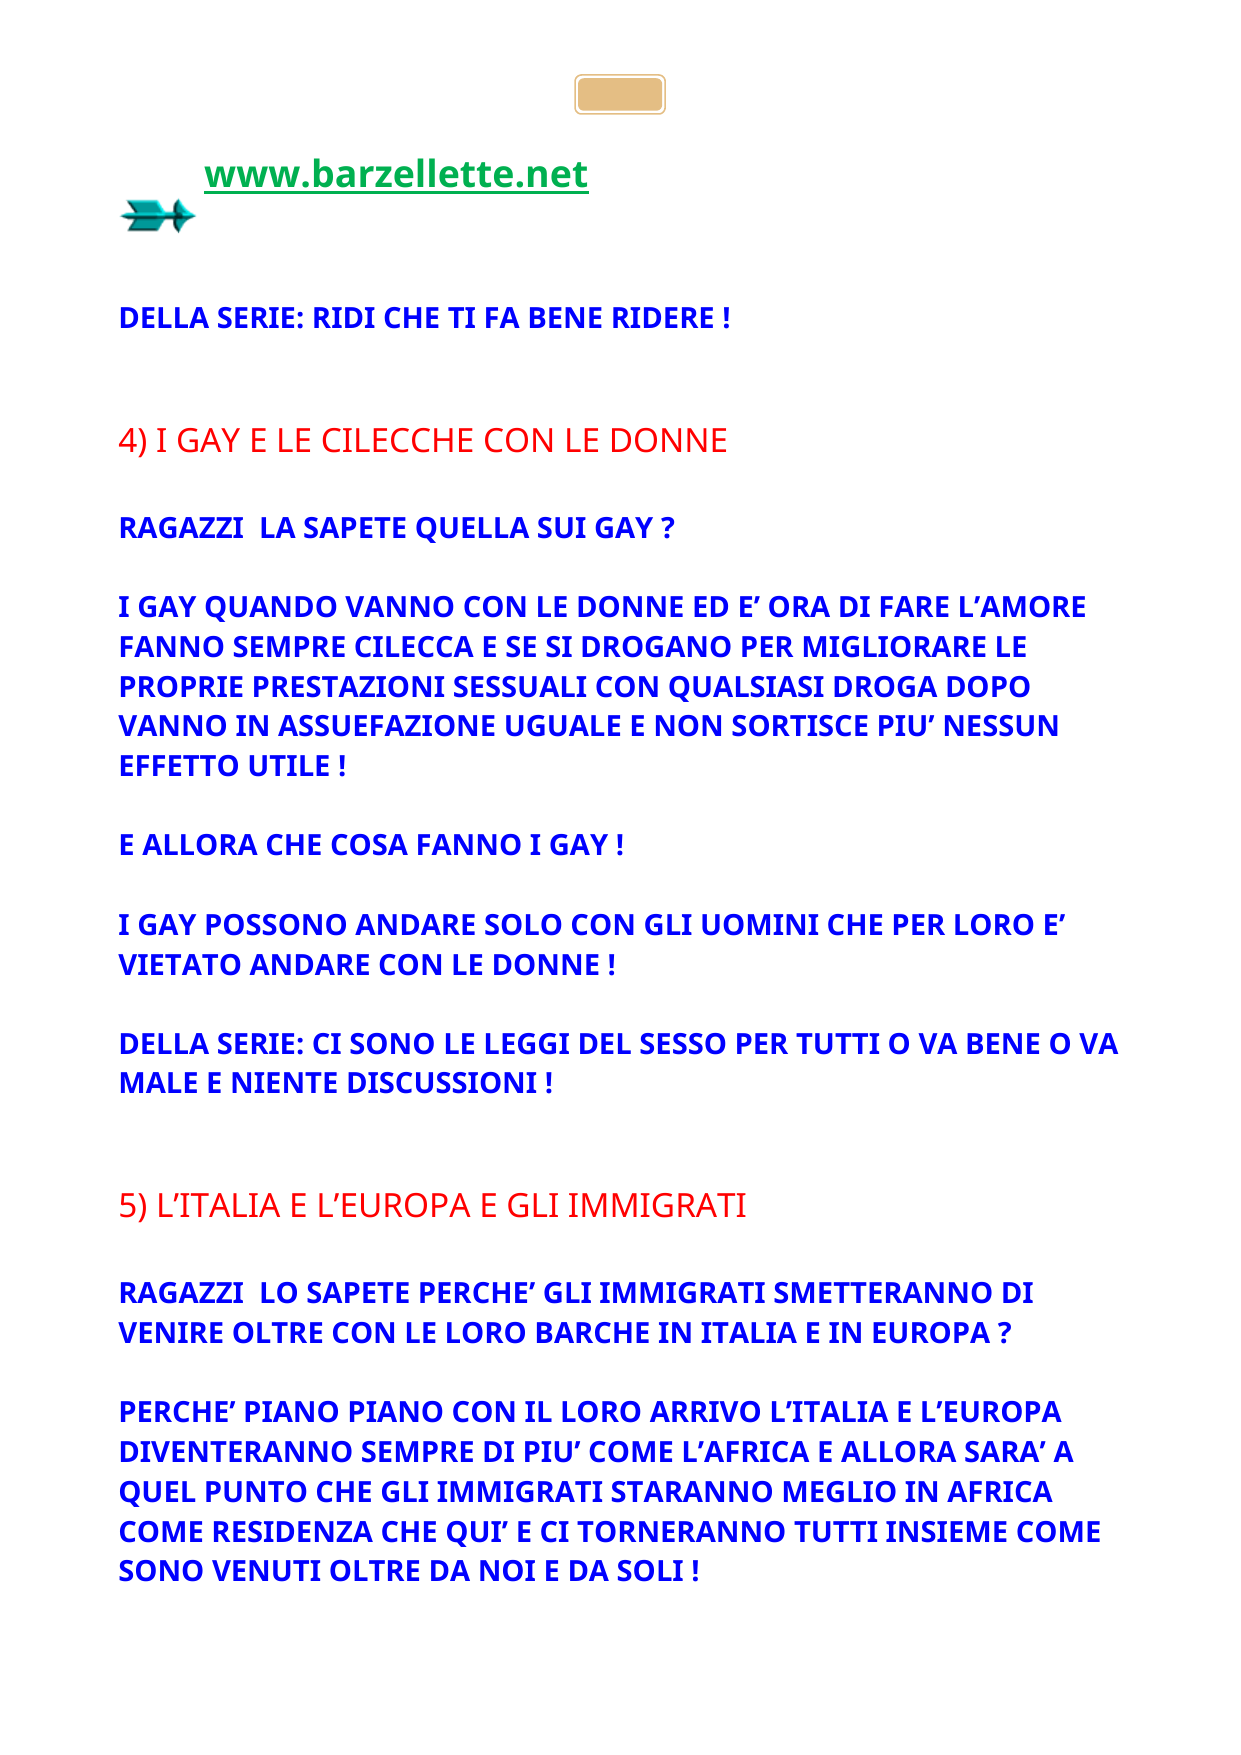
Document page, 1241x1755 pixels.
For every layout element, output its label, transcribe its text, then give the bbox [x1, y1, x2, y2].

text I GAY POSSONO ANDARE SOLO CON GLI UOMINI CHE PER LORO E’ VIETATO ANDARE CON LE DONNE ! [118, 904, 1122, 983]
text RAGAZZI LA SAPETE QUELLA SUI GAY ? [118, 507, 1122, 547]
text DELLA SERIE: CI SONO LE LEGGI DEL SESSO PER TUTTI O VA BENE O VA MALE E NIENTE DISCUSSIONI ! [118, 1023, 1122, 1102]
text www.barzellette.net [118, 148, 1122, 247]
text 5) L’ITALIA E L’EUROPA E GLI IMMIGRATI [118, 1182, 1122, 1227]
text I GAY QUANDO VANNO CON LE DONNE ED E’ ORA DI FARE L’AMORE FANNO SEMPRE CILECCA E SE SI DROGANO PER MIGLIORARE LE PROPRIE PRESTAZIONI SESSUALI CON QUALSIASI DROGA DOPO VANNO IN ASSUEFAZIONE UGUALE E NON SORTISCE PIU’ NESSUN EFFETTO UTILE ! [118, 587, 1122, 785]
text RAGAZZI LO SAPETE PERCHE’ GLI IMMIGRATI SMETTERANNO DI VENIRE OLTRE CON LE LORO BARCHE IN ITALIA E IN EUROPA ? [118, 1273, 1122, 1352]
text PERCHE’ PIANO PIANO CON IL LORO ARRIVO L’ITALIA E L’EUROPA DIVENTERANNO SEMPRE DI PIU’ COME L’AFRICA E ALLORA SARA’ A QUEL PUNTO CHE GLI IMMIGRATI STARANNO MEGLIO IN AFRICA COME RESIDENZA CHE QUI’ E CI TORNERANNO TUTTI INSIEME COME SONO VENUTI OLTRE DA NOI E DA SOLI ! [118, 1392, 1122, 1590]
text 4) I GAY E LE CILECCHE CON LE DONNE [118, 416, 1122, 462]
text E ALLORA CHE COSA FANNO I GAY ! [118, 825, 1122, 864]
text DELLA SERIE: RIDI CHE TI FA BENE RIDERE ! [118, 297, 1122, 337]
